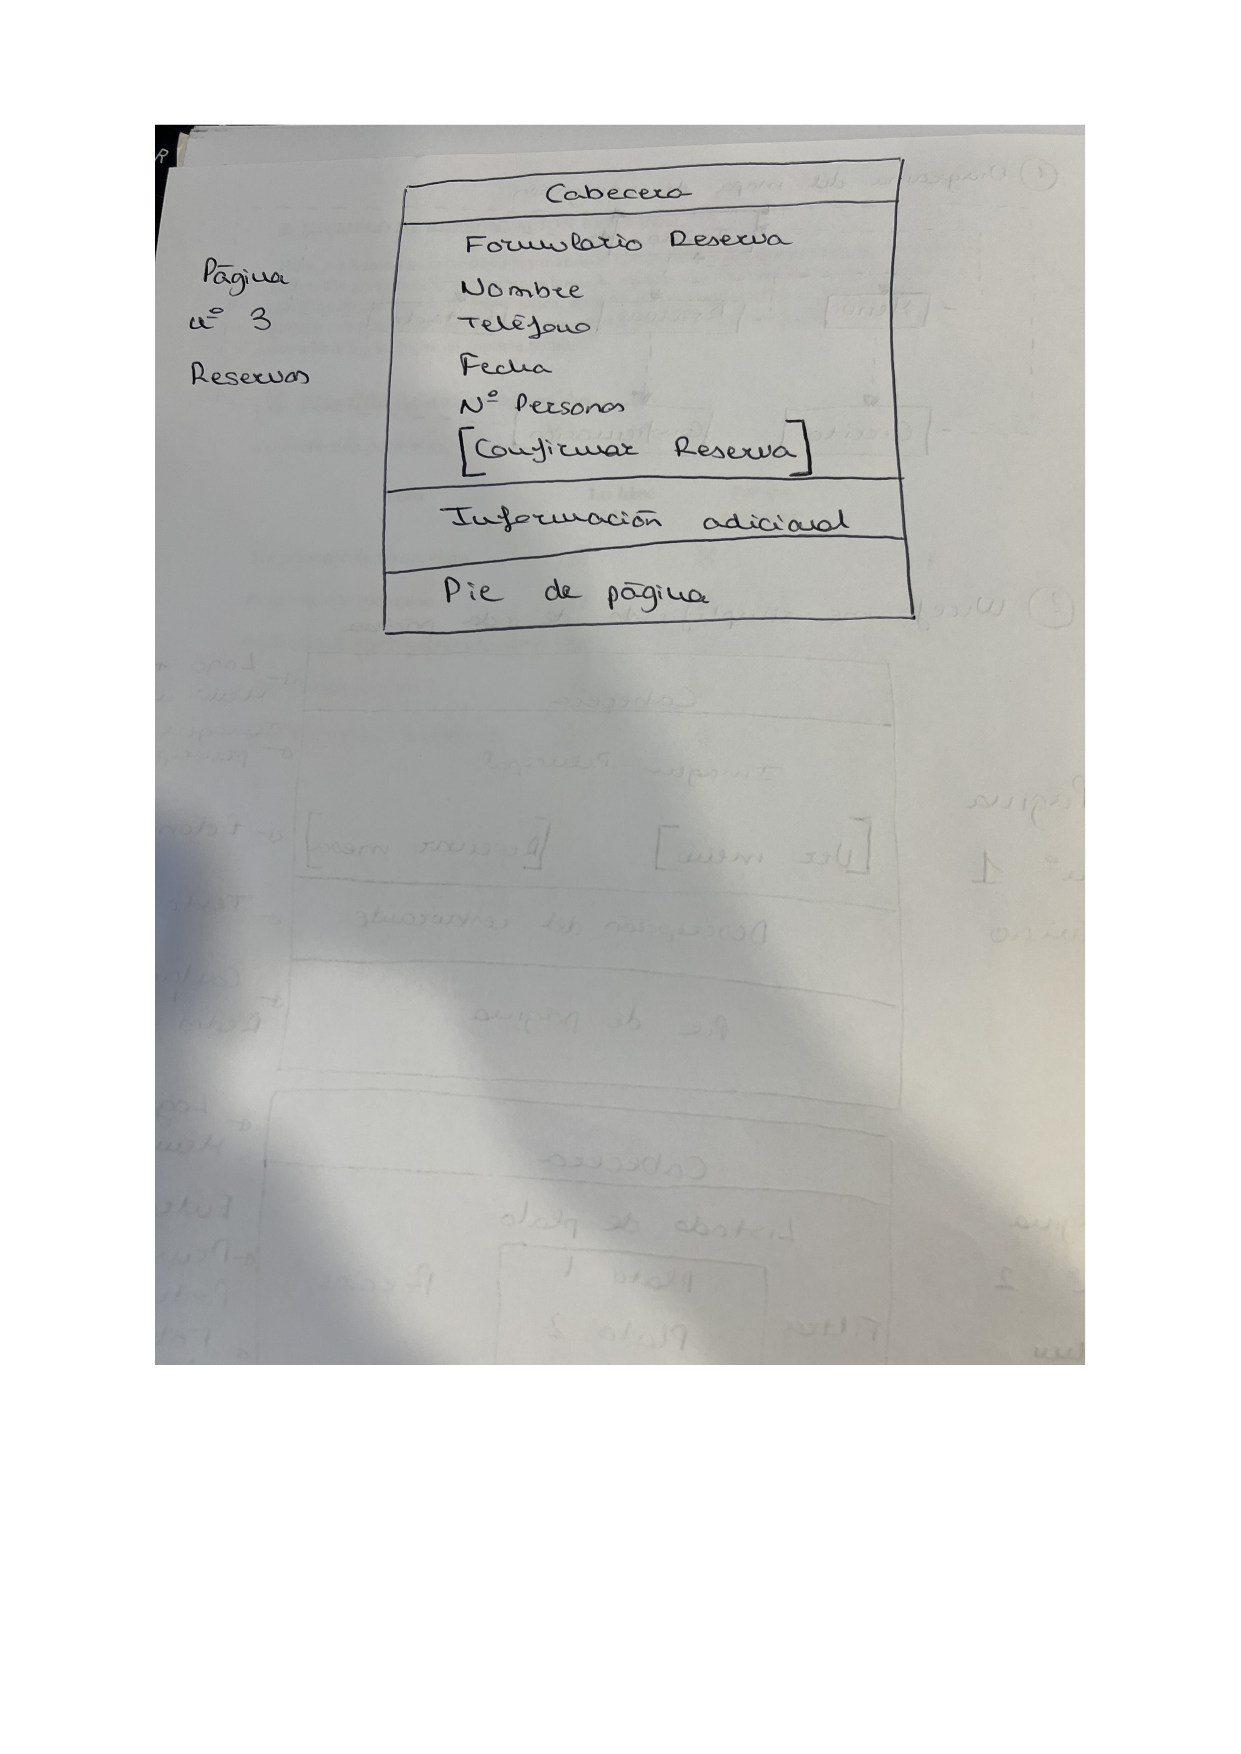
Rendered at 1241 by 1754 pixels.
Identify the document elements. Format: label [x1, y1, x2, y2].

picture [156, 126, 1085, 1364]
